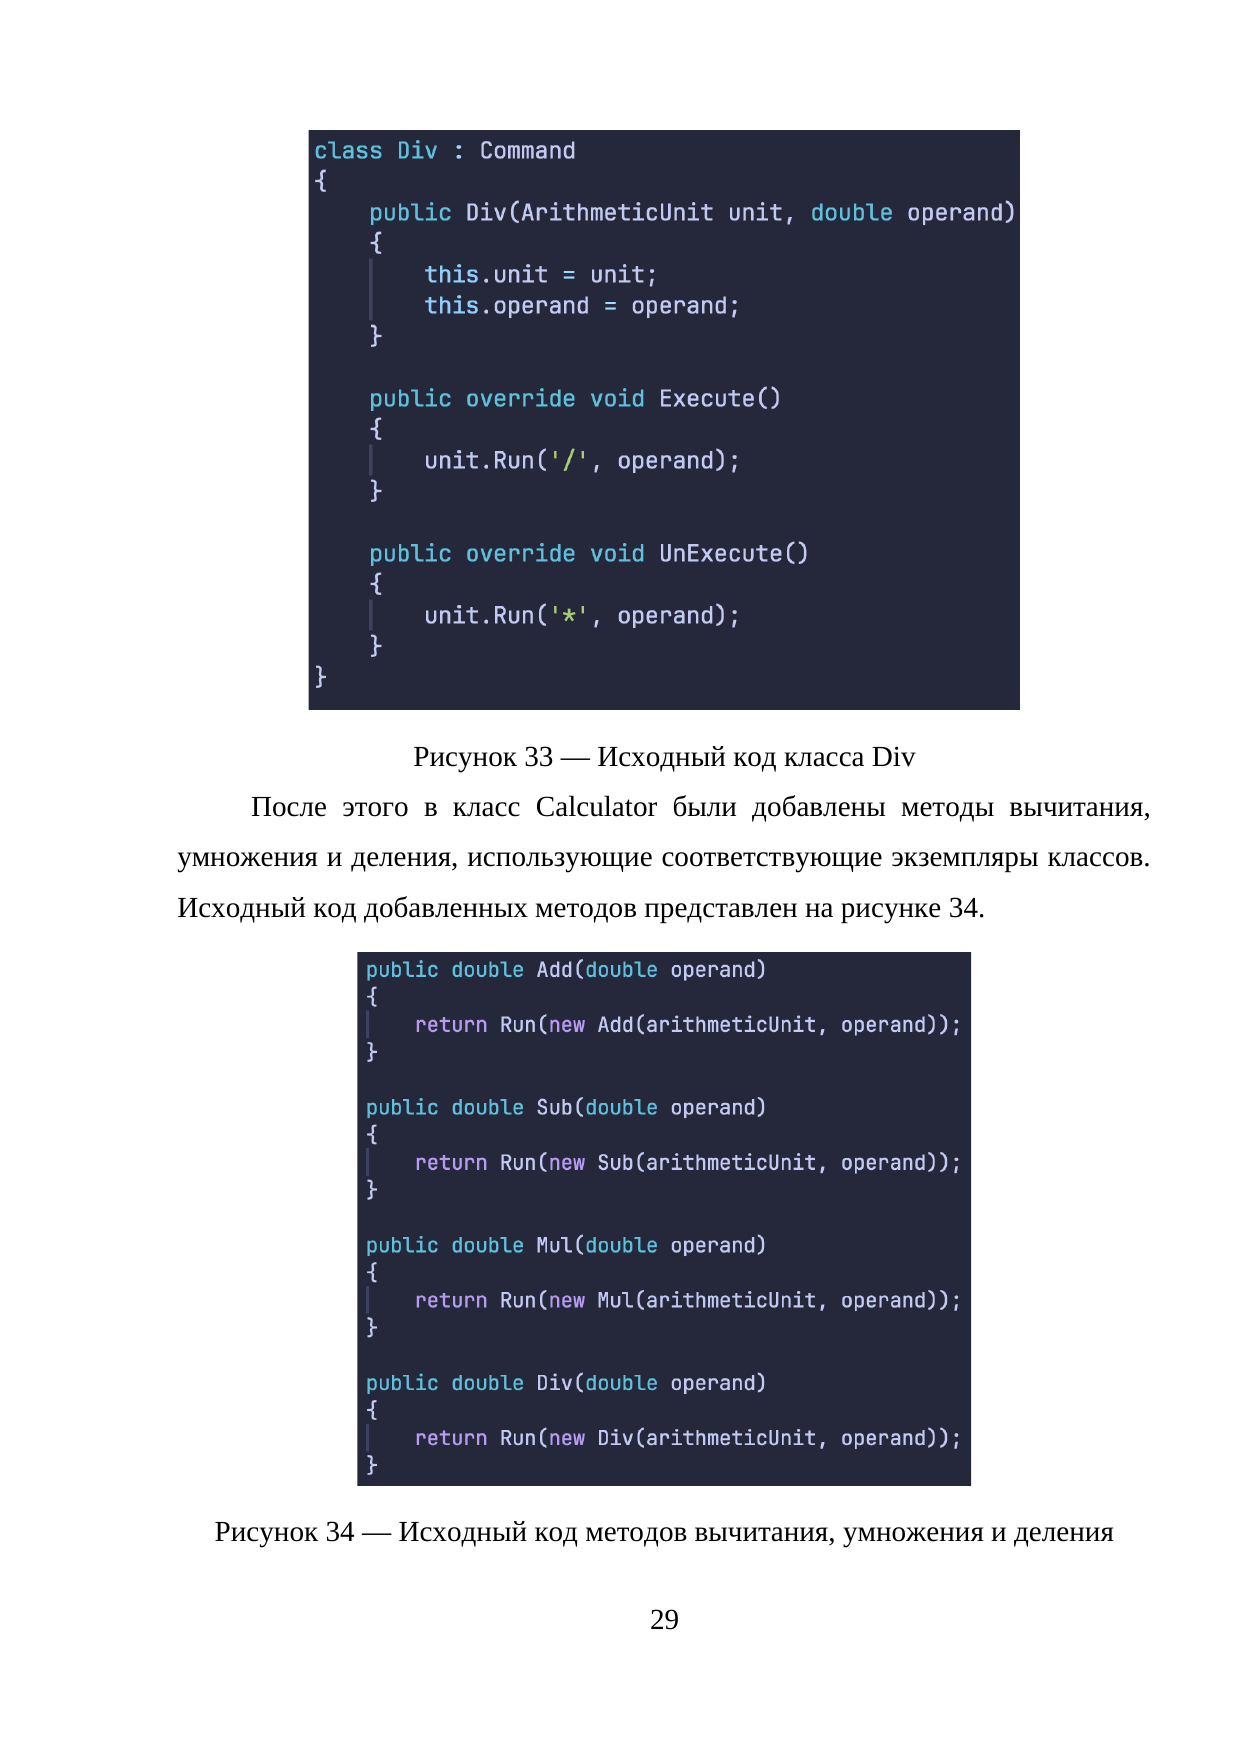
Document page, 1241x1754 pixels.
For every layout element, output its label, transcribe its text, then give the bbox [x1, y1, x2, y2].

text Рисунок 34 — Исходный код методов вычитания, умножения и деления [177, 953, 1152, 1548]
picture [308, 130, 1020, 710]
text Рисунок 33 — Исходный код класса Div [177, 131, 1152, 772]
picture [357, 952, 972, 1486]
text После этого в класс Calculator были добавлены методы вычитания, умножения и деления, использующие соответствующие экземпляры классов. Исходный код добавленных методов представлен на рисунке 34. [177, 789, 1152, 923]
